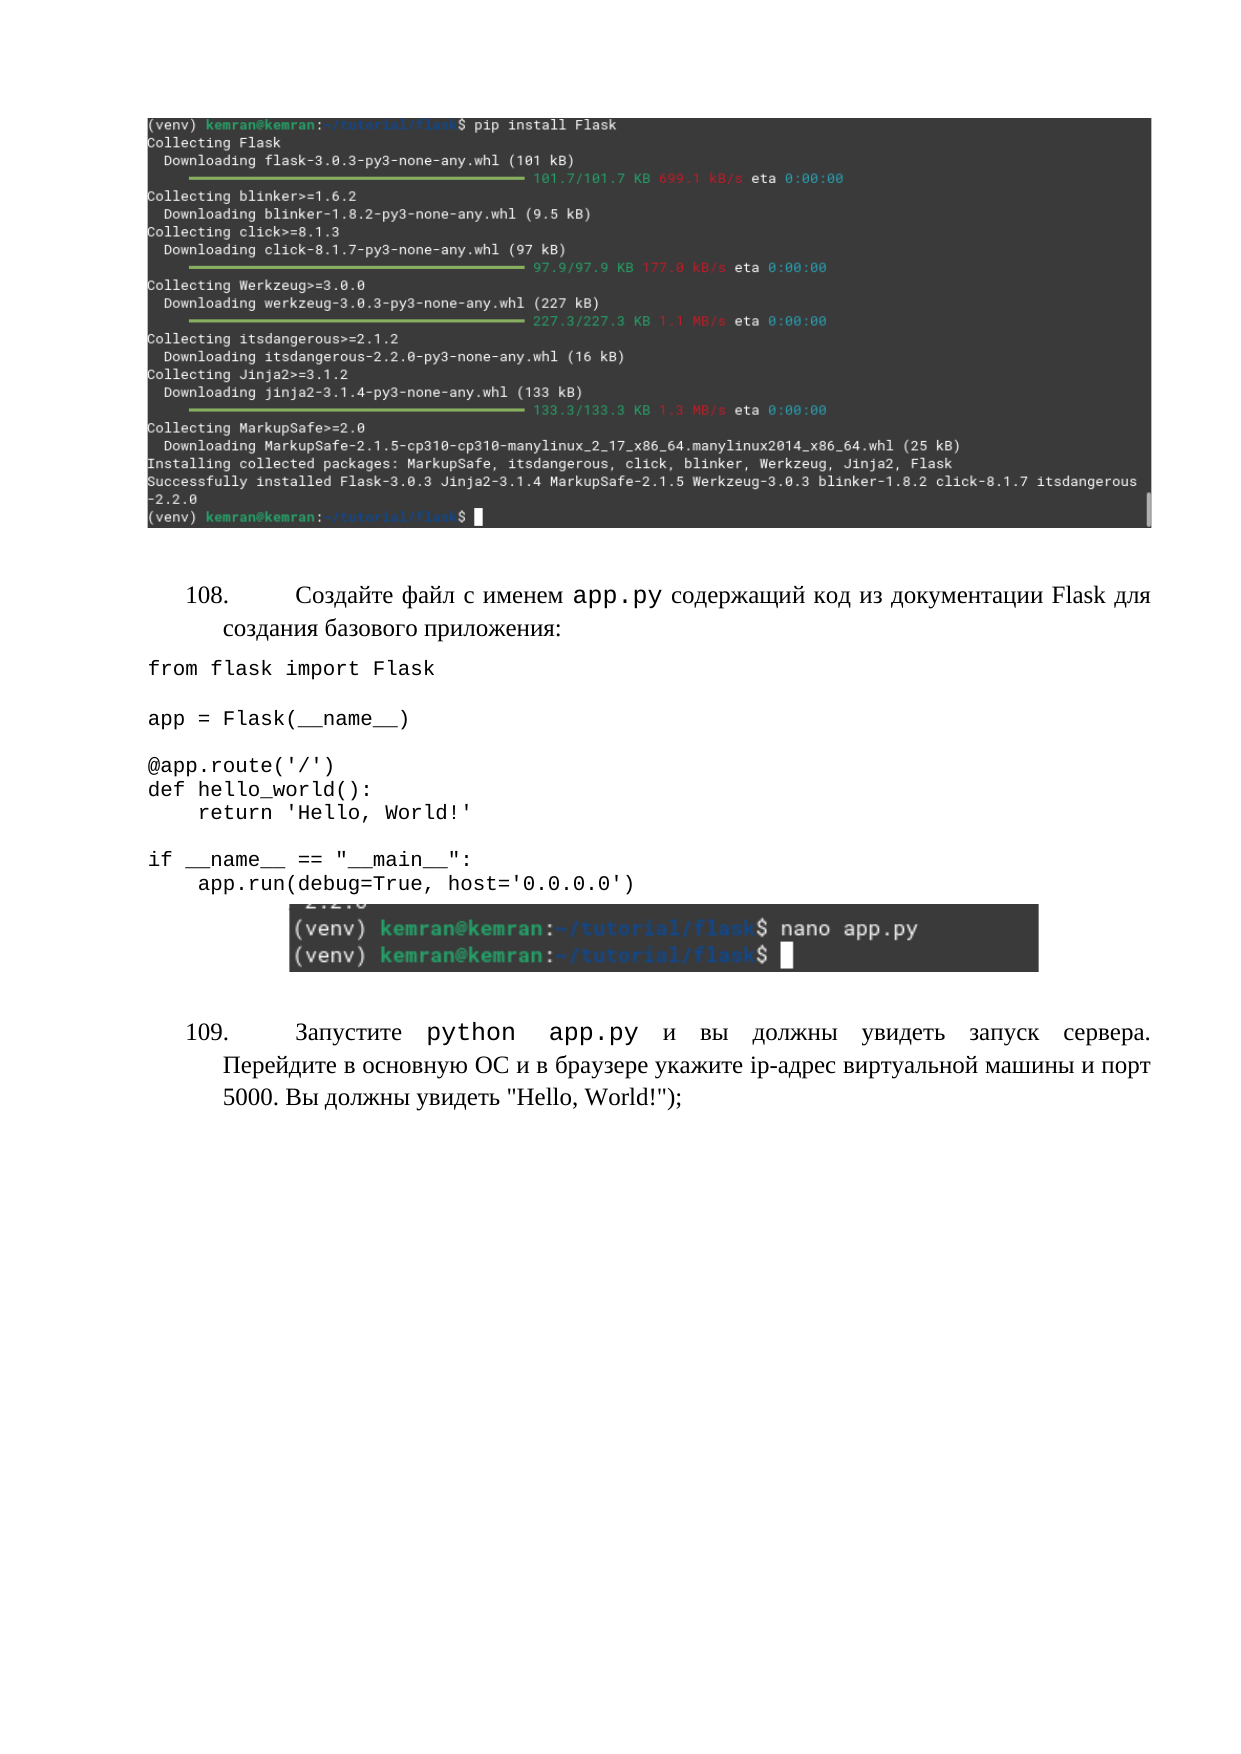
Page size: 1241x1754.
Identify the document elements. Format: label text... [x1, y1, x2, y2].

text @app.route('/') [148, 755, 1152, 778]
list Создайте файл с именем app.py содержащий код из документации Flask для создания базового приложения: [185, 580, 1152, 642]
text return 'Hello, World!' [148, 802, 1152, 826]
text app = Flask(__name__) [148, 708, 1152, 731]
picture [147, 118, 1152, 528]
text app.run(debug=True, host='0.0.0.0') [148, 873, 1152, 897]
text def hello_world(): [148, 778, 1152, 802]
list Запустите python app.py и вы должны увидеть запуск сервера. Перейдите в основную ОС и в браузере укажите ip-адрес виртуальной машины и порт 5000. Вы должны увидеть "Hello, World!"); [185, 1017, 1152, 1110]
text from flask import Flask [148, 658, 1152, 682]
text if __name__ == "__main__": [148, 849, 1152, 873]
picture [288, 904, 1039, 972]
